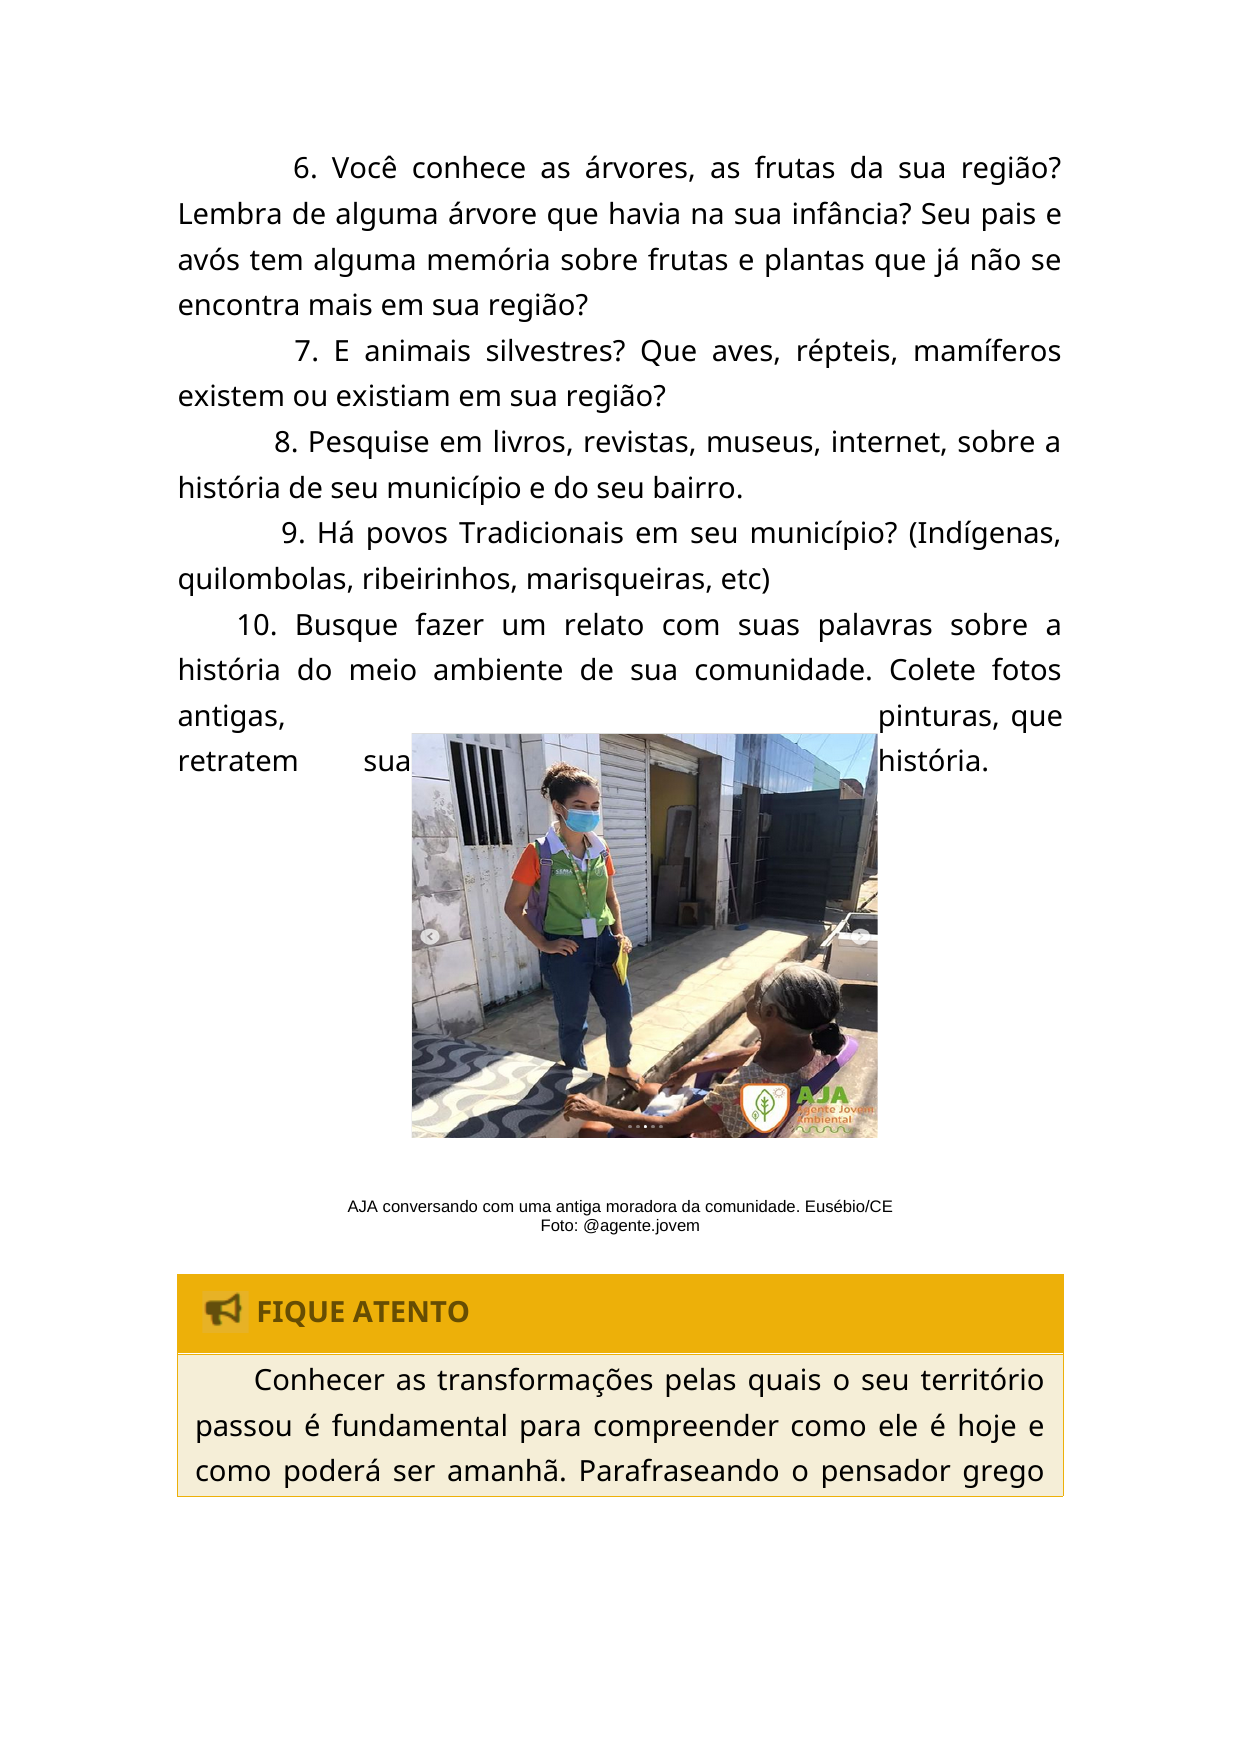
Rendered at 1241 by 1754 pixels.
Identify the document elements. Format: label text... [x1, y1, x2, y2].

text AJA conversando com uma antiga moradora da comunidade. Eusébio/CE [177, 1197, 1063, 1216]
text Foto: @agente.jovem [177, 1216, 1063, 1235]
text 6. Você conhece as árvores, as frutas da sua região? Lembra de alguma árvore que havia na sua infância? Seu pais e avós tem alguma memória sobre frutas e plantas que já não se encontra mais em sua região? [177, 148, 1063, 324]
table_header FIQUE ATENTO [178, 1275, 1063, 1353]
text 7. E animais silvestres? Que aves, répteis, mamíferos existem ou existiam em sua região? [177, 330, 1063, 415]
text 10. Busque fazer um relato com suas palavras sobre a história do meio ambiente de sua comunidade. Colete fotos antigas, pinturas, que retratem sua história. [177, 604, 1063, 780]
table_cell Conhecer as transformações pelas quais o seu território passou é fundamental para compreender como ele é hoje e como poderá ser amanhã. Parafraseando o pensador grego [178, 1355, 1063, 1496]
picture [411, 733, 878, 1138]
picture [202, 1291, 249, 1333]
text 8. Pesquise em livros, revistas, museus, internet, sobre a história de seu município e do seu bairro. [177, 421, 1063, 507]
text 9. Há povos Tradicionais em seu município? (Indígenas, quilombolas, ribeirinhos, marisqueiras, etc) [177, 513, 1063, 598]
